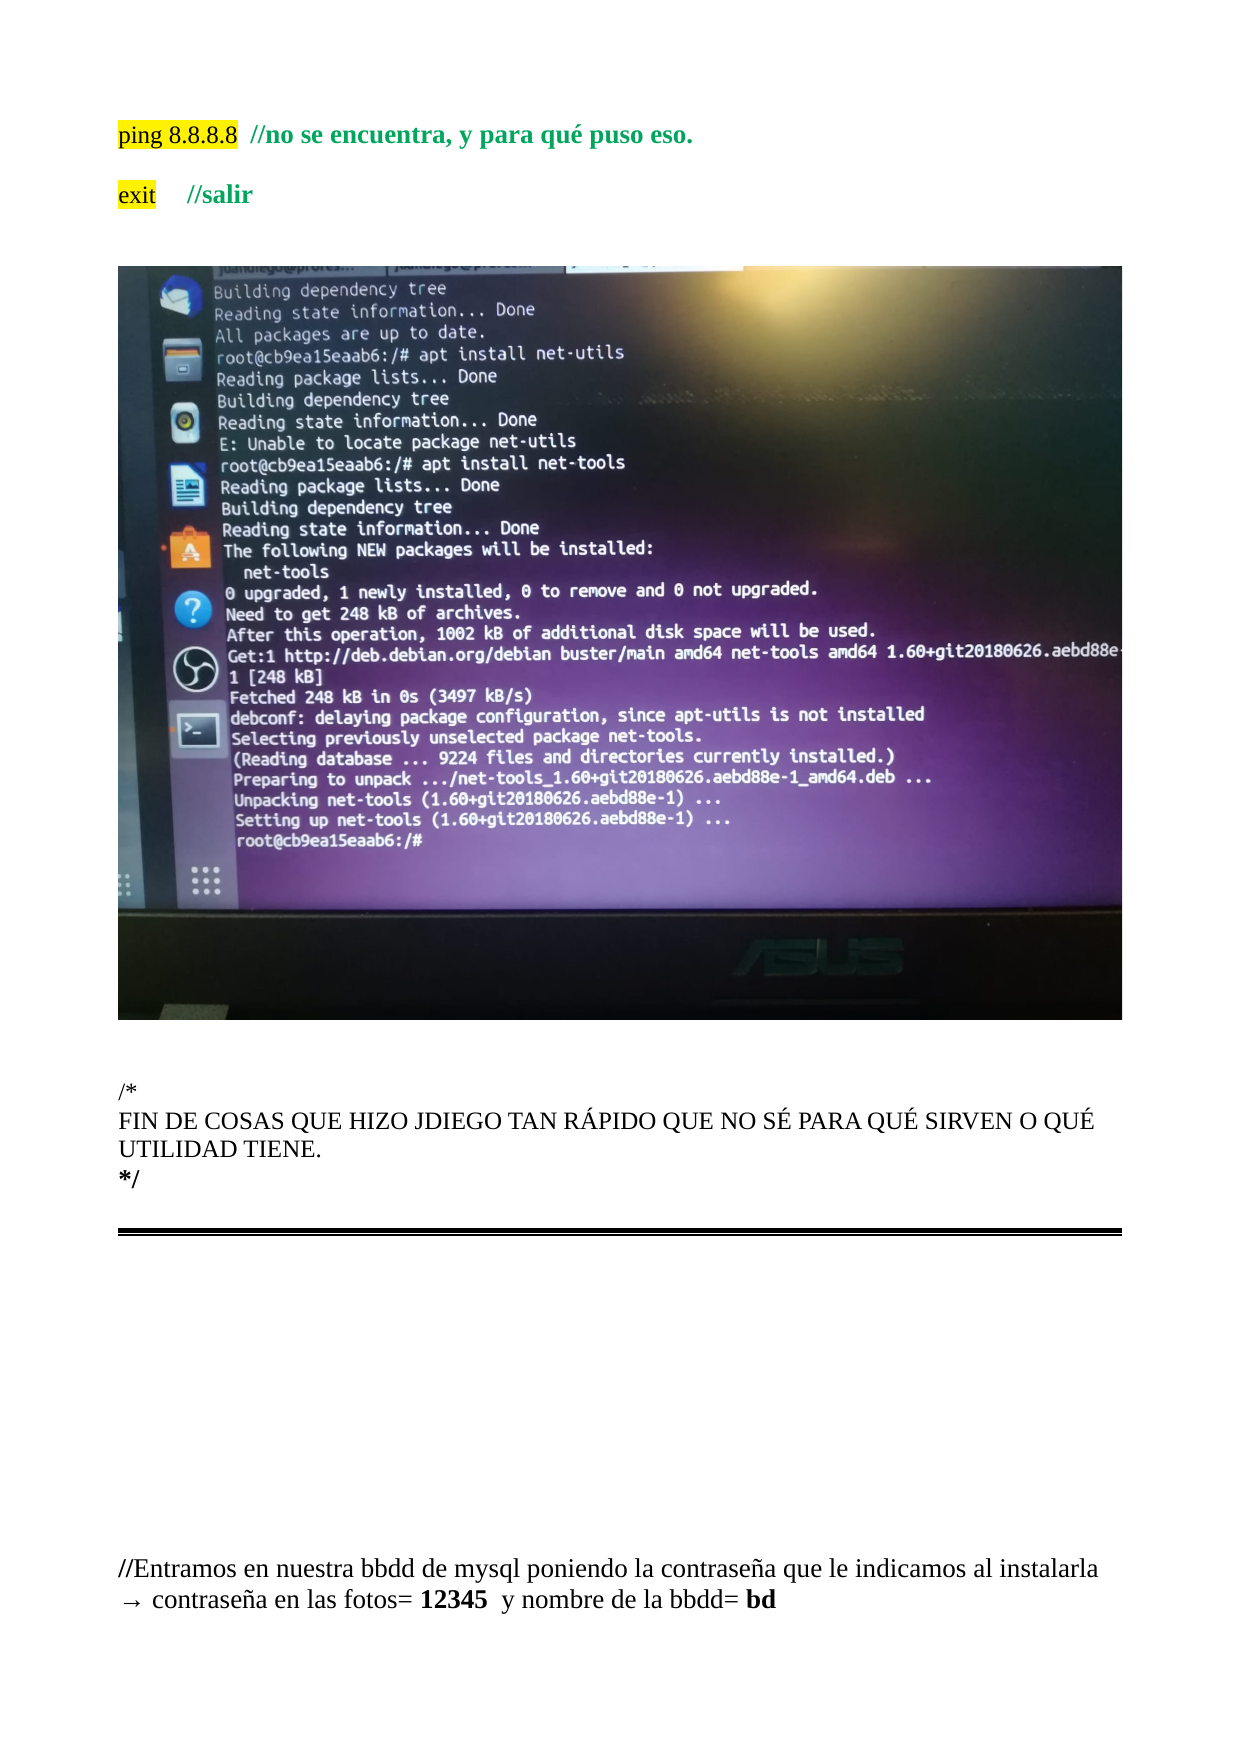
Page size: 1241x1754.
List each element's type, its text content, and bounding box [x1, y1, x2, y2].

text /* [118, 1077, 1122, 1106]
text //Entramos en nuestra bbdd de mysql poniendo la contraseña que le indicamos al instalarla → contraseña en las fotos= 12345 y nombre de la bbdd= bd [118, 1552, 1122, 1614]
text */ [118, 1163, 1122, 1194]
text exit //salir [118, 178, 1122, 209]
text FIN DE COSAS QUE HIZO JDIEGO TAN RÁPIDO QUE NO SÉ PARA QUÉ SIRVEN O QUÉ UTILIDAD TIENE. [118, 1106, 1122, 1163]
picture [118, 266, 1123, 1020]
text ping 8.8.8.8 //no se encuentra, y para qué puso eso. [118, 118, 1122, 149]
